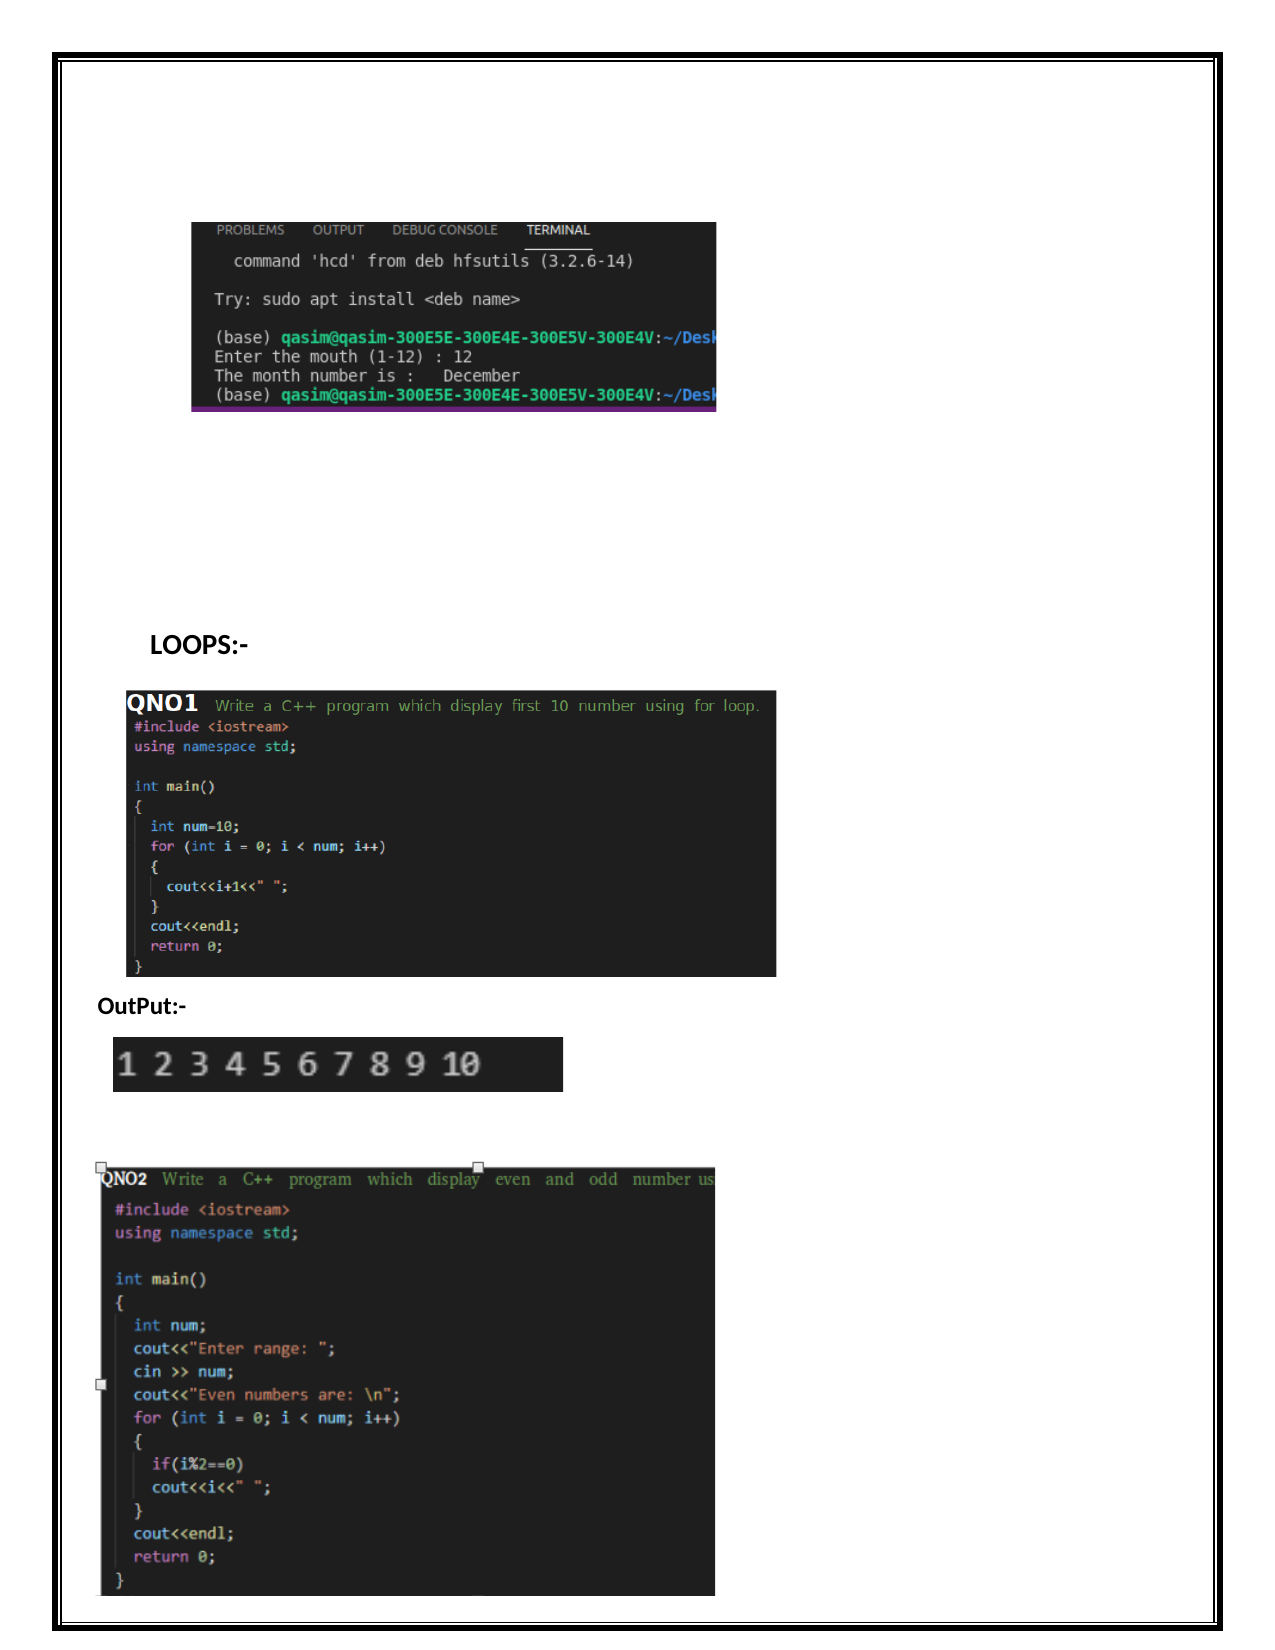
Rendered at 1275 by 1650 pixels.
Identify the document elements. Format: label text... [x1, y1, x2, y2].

text OutPut:- [92, 990, 1204, 1021]
picture [91, 1157, 684, 1596]
text LOOPS:- [150, 626, 1204, 662]
picture [113, 1037, 564, 1092]
picture [120, 684, 777, 977]
picture [191, 377, 568, 412]
